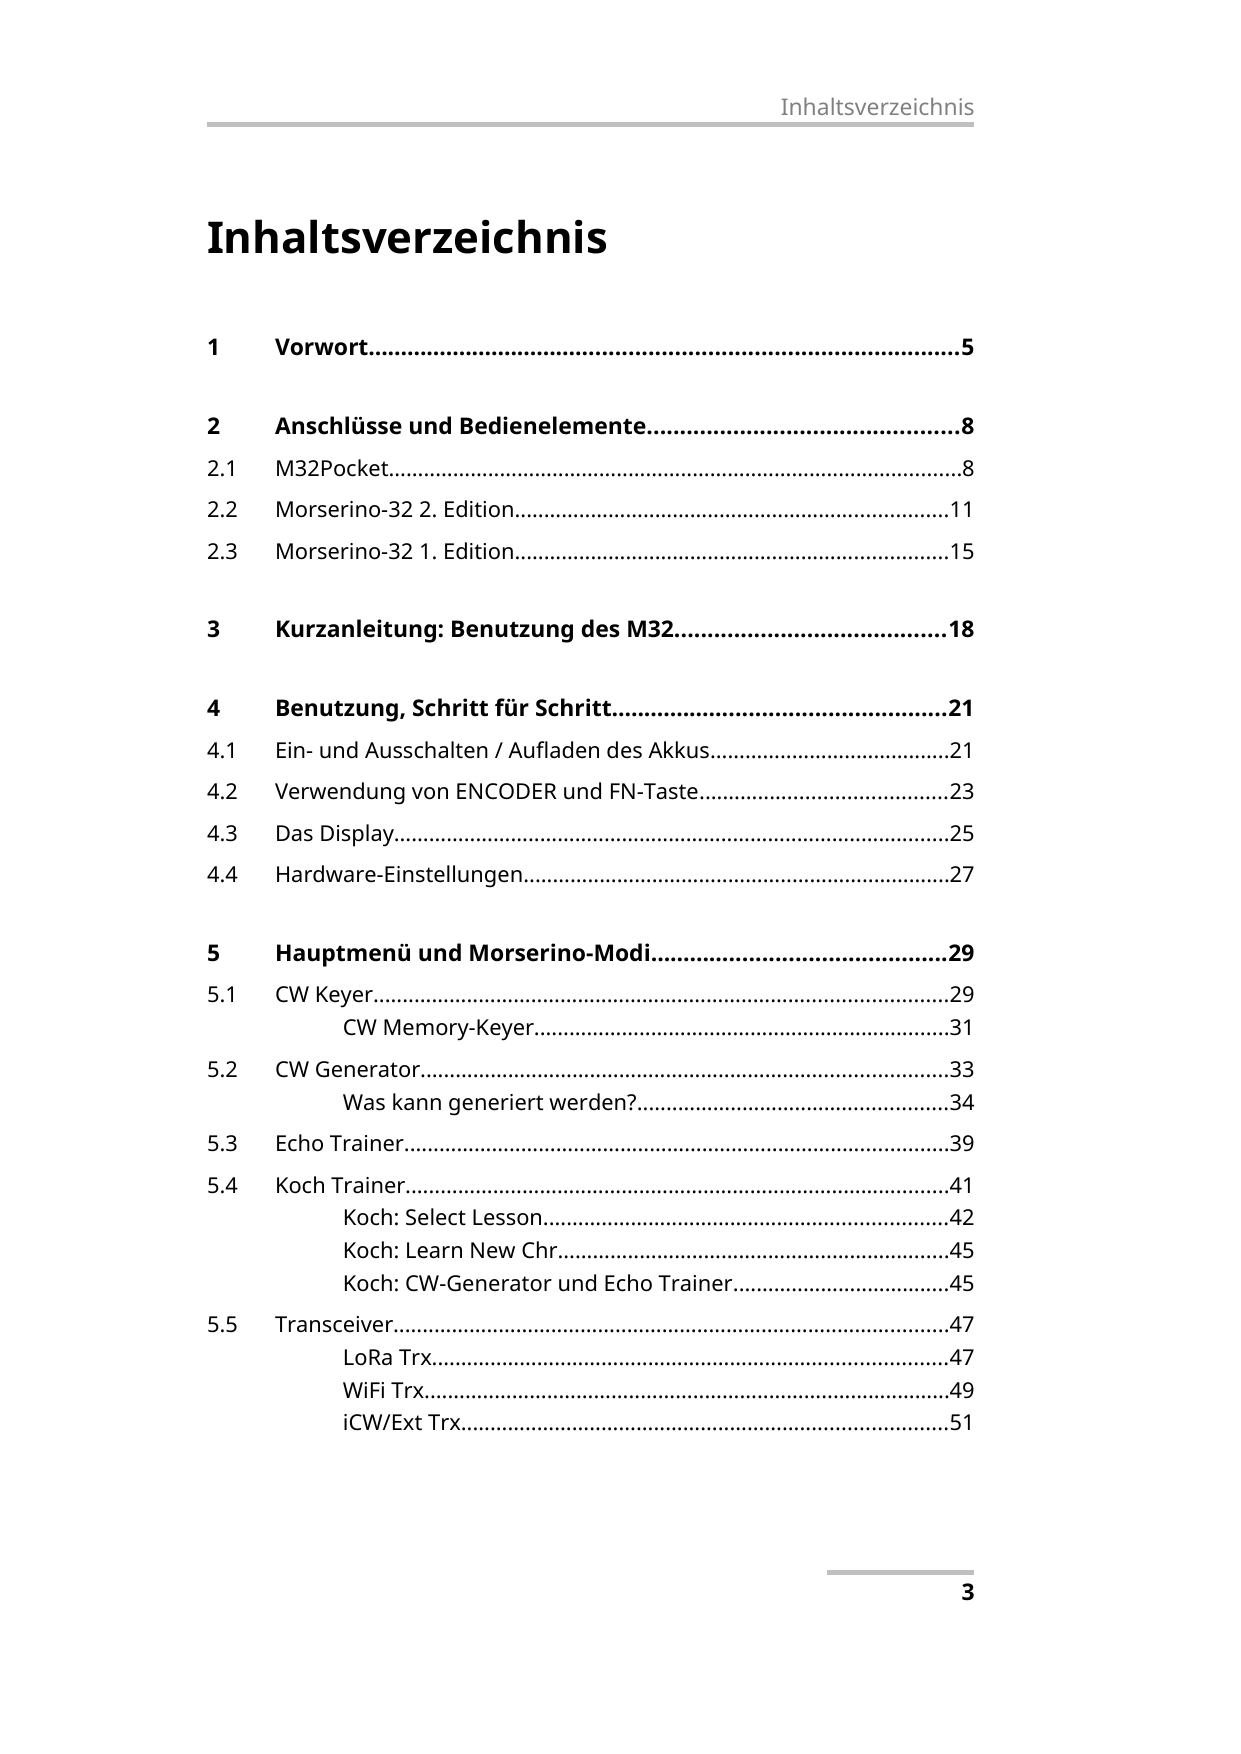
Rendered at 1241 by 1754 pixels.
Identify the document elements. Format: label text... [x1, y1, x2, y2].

subtitle Inhaltsverzeichnis [207, 207, 974, 266]
text 2.2 Morserino-32 2. Edition 11 [207, 494, 974, 524]
text 3 Kurzanleitung: Benutzung des M32 18 [207, 613, 974, 644]
text Koch: Select Lesson 42 [275, 1202, 974, 1232]
text Koch: CW-Generator und Echo Trainer 45 [275, 1268, 974, 1297]
text LoRa Trx 47 [275, 1342, 974, 1372]
text 5.1 CW Keyer 29 [207, 979, 974, 1009]
text 1 Vorwort 5 [207, 331, 974, 363]
text 5.2 CW Generator 33 [207, 1054, 974, 1083]
text 4.2 Verwendung von ENCODER und FN-Taste 23 [207, 776, 974, 806]
text 5.4 Koch Trainer 41 [207, 1169, 974, 1199]
text 5.3 Echo Trainer 39 [207, 1128, 974, 1158]
text CW Memory-Keyer 31 [275, 1012, 974, 1042]
text 2.1 M32Pocket 8 [207, 453, 974, 483]
text 4.3 Das Display 25 [207, 818, 974, 848]
text iCW/Ext Trx 51 [275, 1407, 974, 1437]
text 4 Benutzung, Schritt für Schritt 21 [207, 692, 974, 723]
text 5.5 Transceiver 47 [207, 1309, 974, 1339]
text 4.1 Ein- und Ausschalten / Aufladen des Akkus 21 [207, 735, 974, 764]
text 5 Hauptmenü und Morserino-Modi 29 [207, 936, 974, 968]
text 2.3 Morserino-32 1. Edition 15 [207, 536, 974, 566]
text Was kann generiert werden? 34 [275, 1086, 974, 1116]
text Koch: Learn New Chr 45 [275, 1235, 974, 1265]
text WiFi Trx 49 [275, 1375, 974, 1404]
text 4.4 Hardware-Einstellungen 27 [207, 859, 974, 889]
text 2 Anschlüsse und Bedienelemente 8 [207, 410, 974, 441]
